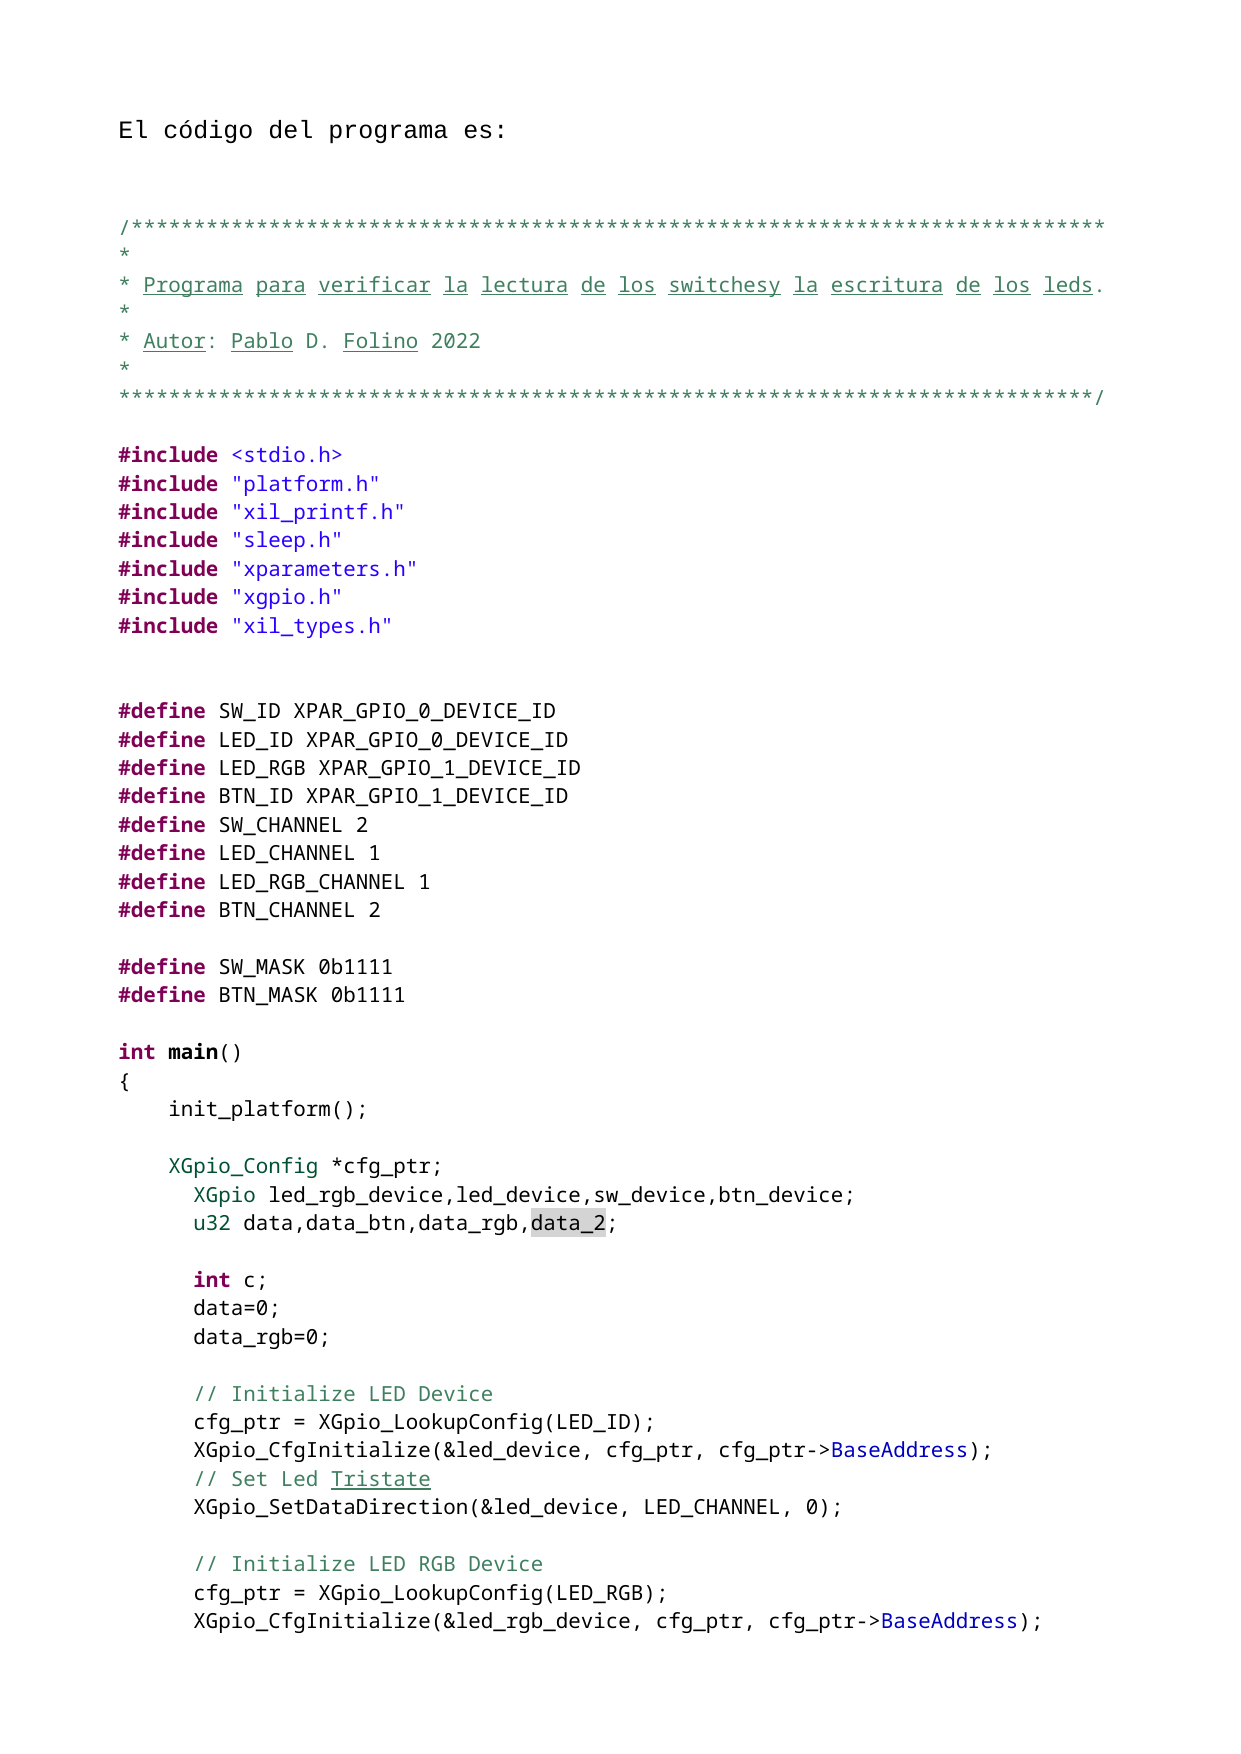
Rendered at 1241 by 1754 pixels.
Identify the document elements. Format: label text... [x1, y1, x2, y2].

text #define BTN_MASK 0b1111 [118, 981, 1122, 1009]
text * [118, 298, 1122, 327]
text * [118, 241, 1122, 270]
text * Autor: Pablo D. Folino 2022 [118, 327, 1122, 355]
text * Programa para verificar la lectura de los switchesy la escritura de los leds. [118, 270, 1122, 298]
text #define BTN_ID XPAR_GPIO_1_DEVICE_ID [118, 782, 1122, 810]
text u32 data,data_btn,data_rgb,data_2; [118, 1208, 1122, 1237]
text { [118, 1066, 1122, 1094]
text #include "sleep.h" [118, 526, 1122, 554]
text /****************************************************************************** [118, 213, 1122, 241]
text #include "xparameters.h" [118, 554, 1122, 582]
text XGpio_CfgInitialize(&led_rgb_device, cfg_ptr, cfg_ptr->BaseAddress); [118, 1606, 1122, 1635]
text init_platform(); [118, 1094, 1122, 1123]
text #define SW_ID XPAR_GPIO_0_DEVICE_ID [118, 696, 1122, 725]
text ******************************************************************************/ [118, 383, 1122, 412]
text int c; [118, 1265, 1122, 1293]
text * [118, 355, 1122, 383]
text XGpio_CfgInitialize(&led_device, cfg_ptr, cfg_ptr->BaseAddress); [118, 1436, 1122, 1464]
text El código del programa es: [118, 118, 1122, 146]
text #include <stdio.h> [118, 440, 1122, 469]
text #include "xil_printf.h" [118, 497, 1122, 526]
text // Initialize LED RGB Device [118, 1549, 1122, 1578]
text // Set Led Tristate [118, 1464, 1122, 1492]
text #include "platform.h" [118, 469, 1122, 497]
text #define LED_CHANNEL 1 [118, 838, 1122, 867]
text cfg_ptr = XGpio_LookupConfig(LED_ID); [118, 1407, 1122, 1436]
text #define SW_CHANNEL 2 [118, 810, 1122, 838]
text cfg_ptr = XGpio_LookupConfig(LED_RGB); [118, 1578, 1122, 1606]
text data_rgb=0; [118, 1322, 1122, 1350]
text #include "xil_types.h" [118, 611, 1122, 639]
text #include "xgpio.h" [118, 582, 1122, 611]
text int main() [118, 1037, 1122, 1066]
text data=0; [118, 1293, 1122, 1322]
text XGpio_Config *cfg_ptr; [118, 1151, 1122, 1180]
text #define LED_RGB XPAR_GPIO_1_DEVICE_ID [118, 753, 1122, 782]
text // Initialize LED Device [118, 1379, 1122, 1407]
text XGpio_SetDataDirection(&led_device, LED_CHANNEL, 0); [118, 1492, 1122, 1521]
text #define SW_MASK 0b1111 [118, 952, 1122, 981]
text #define BTN_CHANNEL 2 [118, 895, 1122, 924]
text XGpio led_rgb_device,led_device,sw_device,btn_device; [118, 1180, 1122, 1208]
text #define LED_RGB_CHANNEL 1 [118, 867, 1122, 895]
text #define LED_ID XPAR_GPIO_0_DEVICE_ID [118, 725, 1122, 753]
